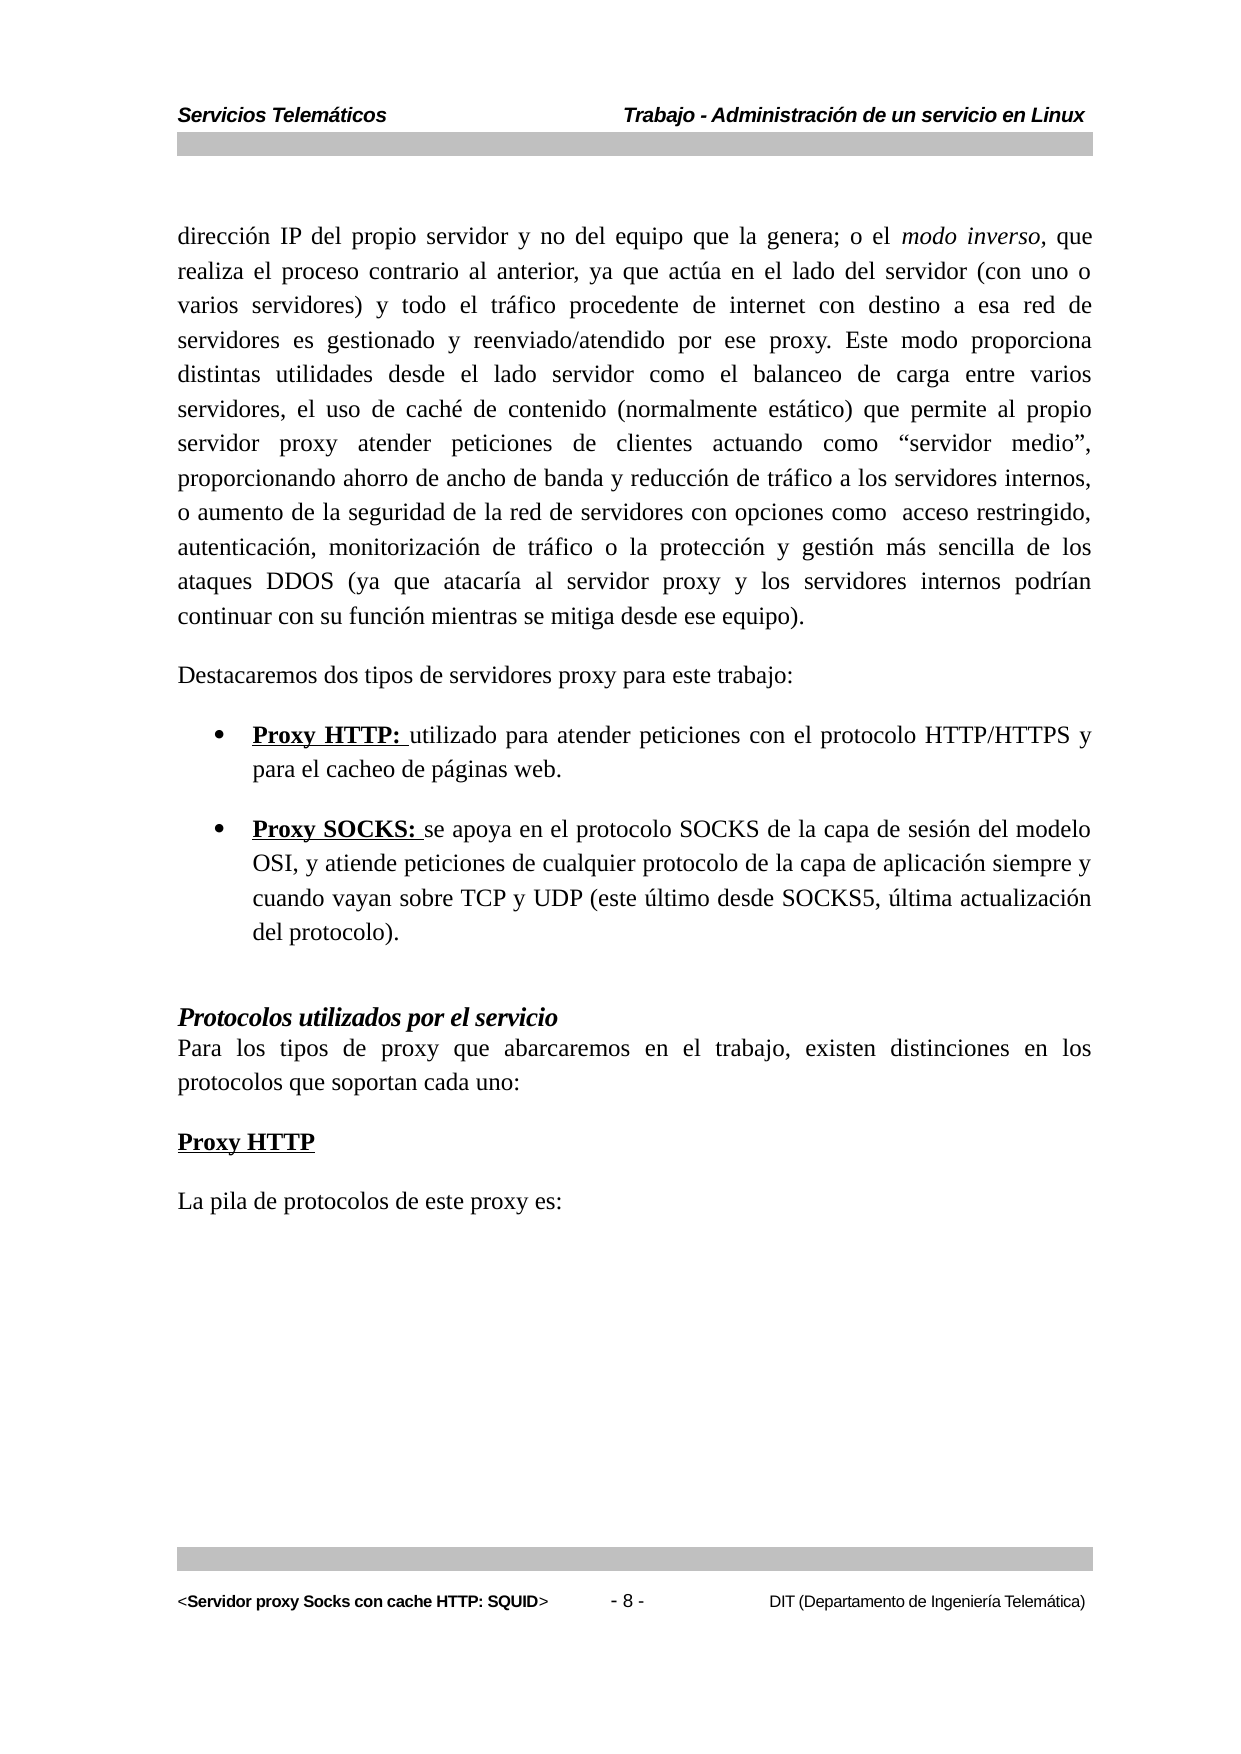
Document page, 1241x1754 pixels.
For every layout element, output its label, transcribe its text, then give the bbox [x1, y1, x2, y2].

list Proxy HTTP: utilizado para atender peticiones con el protocolo HTTP/HTTPS y para el cacheo de páginas web. [215, 720, 1093, 783]
list Proxy SOCKS: se apoya en el protocolo SOCKS de la capa de sesión del modelo OSI, y atiende peticiones de cualquier protocolo de la capa de aplicación siempre y cuando vayan sobre TCP y UDP (este último desde SOCKS5, última actualización del protocolo). [215, 814, 1093, 946]
text Proxy HTTP [177, 1127, 1093, 1155]
text dirección IP del propio servidor y no del equipo que la genera; o el modo inverso, que realiza el proceso contrario al anterior, ya que actúa en el lado del servidor (con uno o varios servidores) y todo el tráfico procedente de internet con destino a esa red de servidores es gestionado y reenviado/atendido por ese proxy. Este modo proporciona distintas utilidades desde el lado servidor como el balanceo de carga entre varios servidores, el uso de caché de contenido (normalmente estático) que permite al propio servidor proxy atender peticiones de clientes actuando como “servidor medio”, proporcionando ahorro de ancho de banda y reducción de tráfico a los servidores internos, o aumento de la seguridad de la red de servidores con opciones como acceso restringido, autenticación, monitorización de tráfico o la protección y gestión más sencilla de los ataques DDOS (ya que atacaría al servidor proxy y los servidores internos podrían continuar con su función mientras se mitiga desde ese equipo). [177, 221, 1093, 629]
text La pila de protocolos de este proxy es: [177, 1186, 1093, 1215]
text Para los tipos de proxy que abarcaremos en el trabajo, existen distinciones en los protocolos que soportan cada uno: [177, 1033, 1093, 1096]
text Destacaremos dos tipos de servidores proxy para este trabajo: [177, 660, 1093, 689]
list Protocolos utilizados por el servicio [177, 1002, 1093, 1033]
